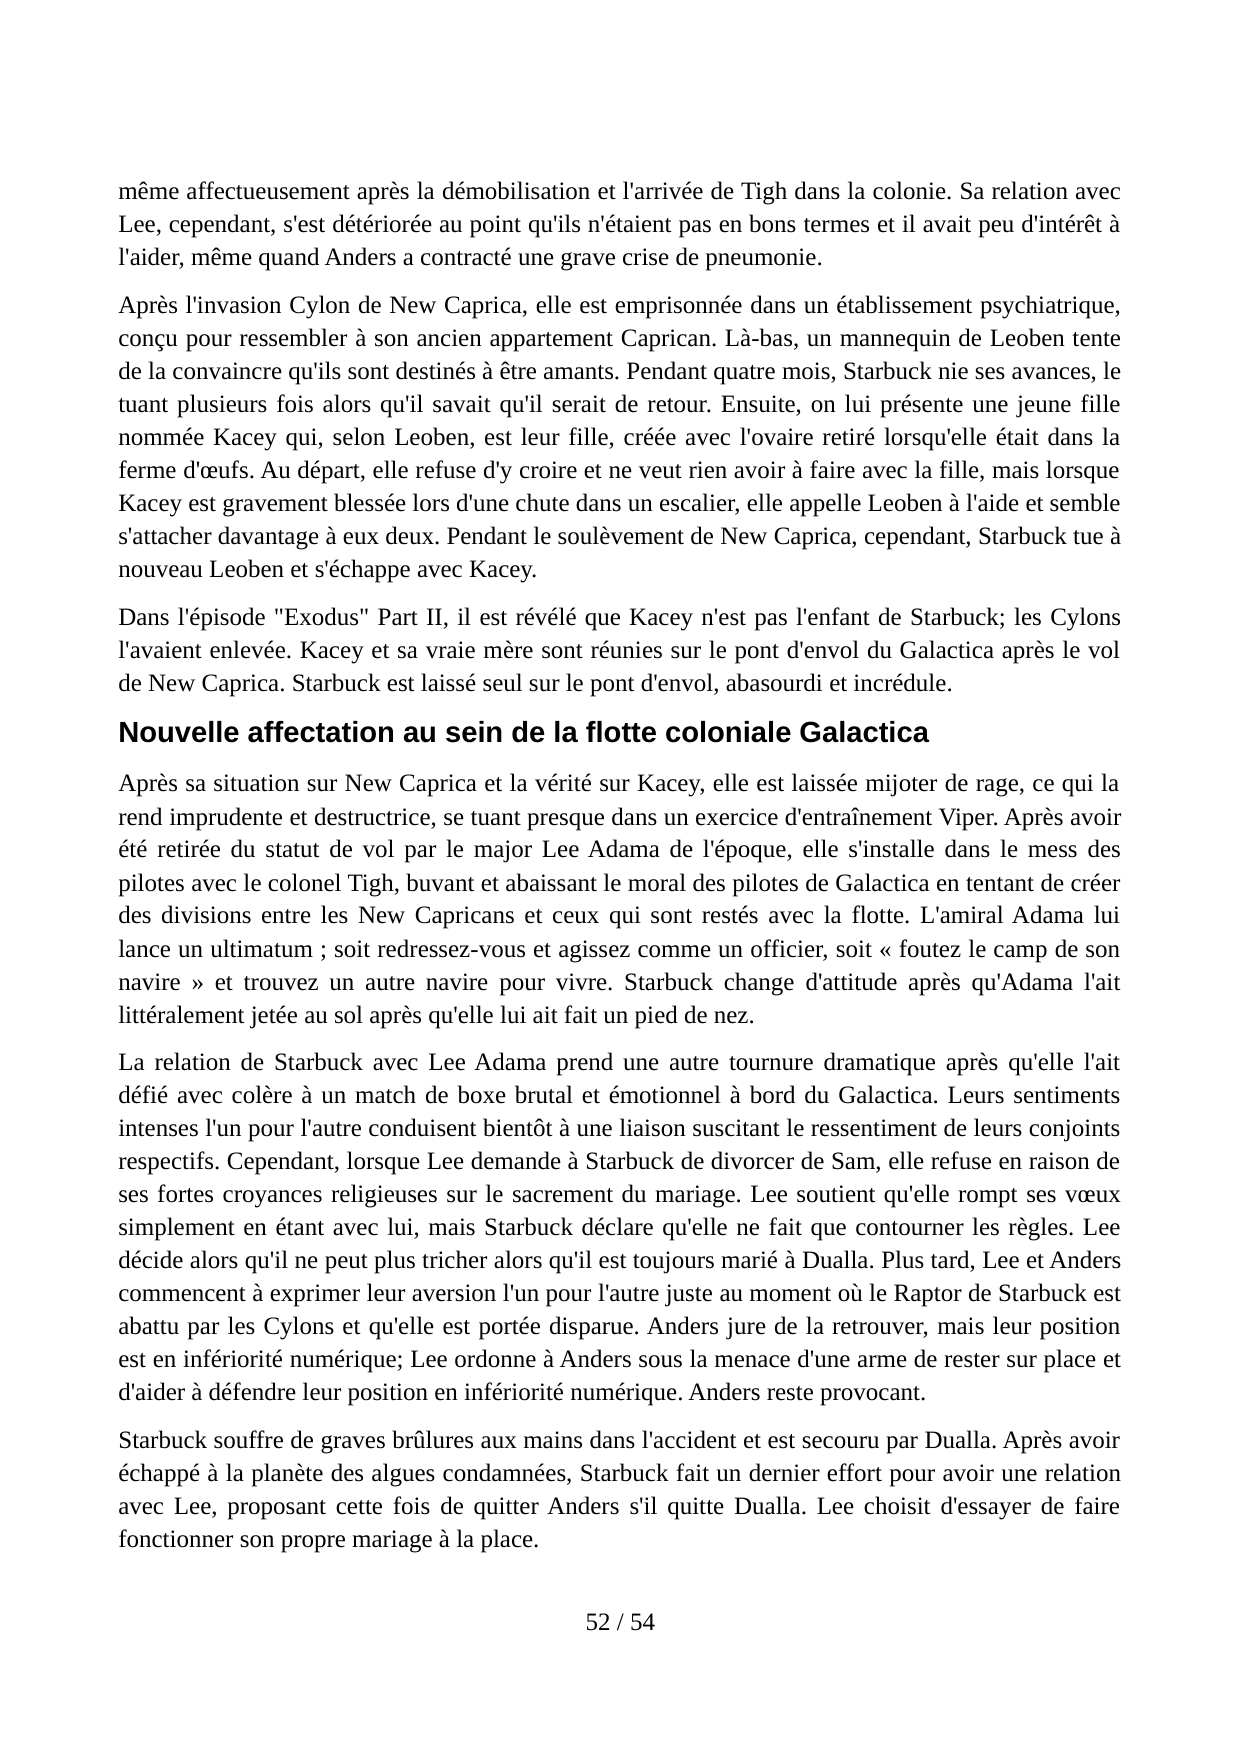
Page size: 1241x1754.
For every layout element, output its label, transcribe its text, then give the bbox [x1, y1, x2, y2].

text même affectueusement après la démobilisation et l'arrivée de Tigh dans la colonie. Sa relation avec Lee, cependant, s'est détériorée au point qu'ils n'étaient pas en bons termes et il avait peu d'intérêt à l'aider, même quand Anders a contracté une grave crise de pneumonie. [118, 176, 1122, 271]
text Après sa situation sur New Caprica et la vérité sur Kacey, elle est laissée mijoter de rage, ce qui la rend imprudente et destructrice, se tuant presque dans un exercice d'entraînement Viper. Après avoir été retirée du statut de vol par le major Lee Adama de l'époque, elle s'installe dans le mess des pilotes avec le colonel Tigh, buvant et abaissant le moral des pilotes de Galactica en tentant de créer des divisions entre les New Capricans et ceux qui sont restés avec la flotte. L'amiral Adama lui lance un ultimatum ; soit redressez-vous et agissez comme un officier, soit « foutez le camp de son navire » et trouvez un autre navire pour vivre. Starbuck change d'attitude après qu'Adama l'ait littéralement jetée au sol après qu'elle lui ait fait un pied de nez. [118, 768, 1122, 1028]
text Nouvelle affectation au sein de la flotte coloniale Galactica [118, 715, 1122, 749]
text Après l'invasion Cylon de New Caprica, elle est emprisonnée dans un établissement psychiatrique, conçu pour ressembler à son ancien appartement Caprican. Là-bas, un mannequin de Leoben tente de la convaincre qu'ils sont destinés à être amants. Pendant quatre mois, Starbuck nie ses avances, le tuant plusieurs fois alors qu'il savait qu'il serait de retour. Ensuite, on lui présente une jeune fille nommée Kacey qui, selon Leoben, est leur fille, créée avec l'ovaire retiré lorsqu'elle était dans la ferme d'œufs. Au départ, elle refuse d'y croire et ne veut rien avoir à faire avec la fille, mais lorsque Kacey est gravement blessée lors d'une chute dans un escalier, elle appelle Leoben à l'aide et semble s'attacher davantage à eux deux. Pendant le soulèvement de New Caprica, cependant, Starbuck tue à nouveau Leoben et s'échappe avec Kacey. [118, 290, 1122, 583]
text Starbuck souffre de graves brûlures aux mains dans l'accident et est secouru par Dualla. Après avoir échappé à la planète des algues condamnées, Starbuck fait un dernier effort pour avoir une relation avec Lee, proposant cette fois de quitter Anders s'il quitte Dualla. Lee choisit d'essayer de faire fonctionner son propre mariage à la place. [118, 1425, 1122, 1553]
text La relation de Starbuck avec Lee Adama prend une autre tournure dramatique après qu'elle l'ait défié avec colère à un match de boxe brutal et émotionnel à bord du Galactica. Leurs sentiments intenses l'un pour l'autre conduisent bientôt à une liaison suscitant le ressentiment de leurs conjoints respectifs. Cependant, lorsque Lee demande à Starbuck de divorcer de Sam, elle refuse en raison de ses fortes croyances religieuses sur le sacrement du mariage. Lee soutient qu'elle rompt ses vœux simplement en étant avec lui, mais Starbuck déclare qu'elle ne fait que contourner les règles. Lee décide alors qu'il ne peut plus tricher alors qu'il est toujours marié à Dualla. Plus tard, Lee et Anders commencent à exprimer leur aversion l'un pour l'autre juste au moment où le Raptor de Starbuck est abattu par les Cylons et qu'elle est portée disparue. Anders jure de la retrouver, mais leur position est en infériorité numérique; Lee ordonne à Anders sous la menace d'une arme de rester sur place et d'aider à défendre leur position en infériorité numérique. Anders reste provocant. [118, 1047, 1122, 1406]
text Dans l'épisode "Exodus" Part II, il est révélé que Kacey n'est pas l'enfant de Starbuck; les Cylons l'avaient enlevée. Kacey et sa vraie mère sont réunies sur le pont d'envol du Galactica après le vol de New Caprica. Starbuck est laissé seul sur le pont d'envol, abasourdi et incrédule. [118, 602, 1122, 697]
